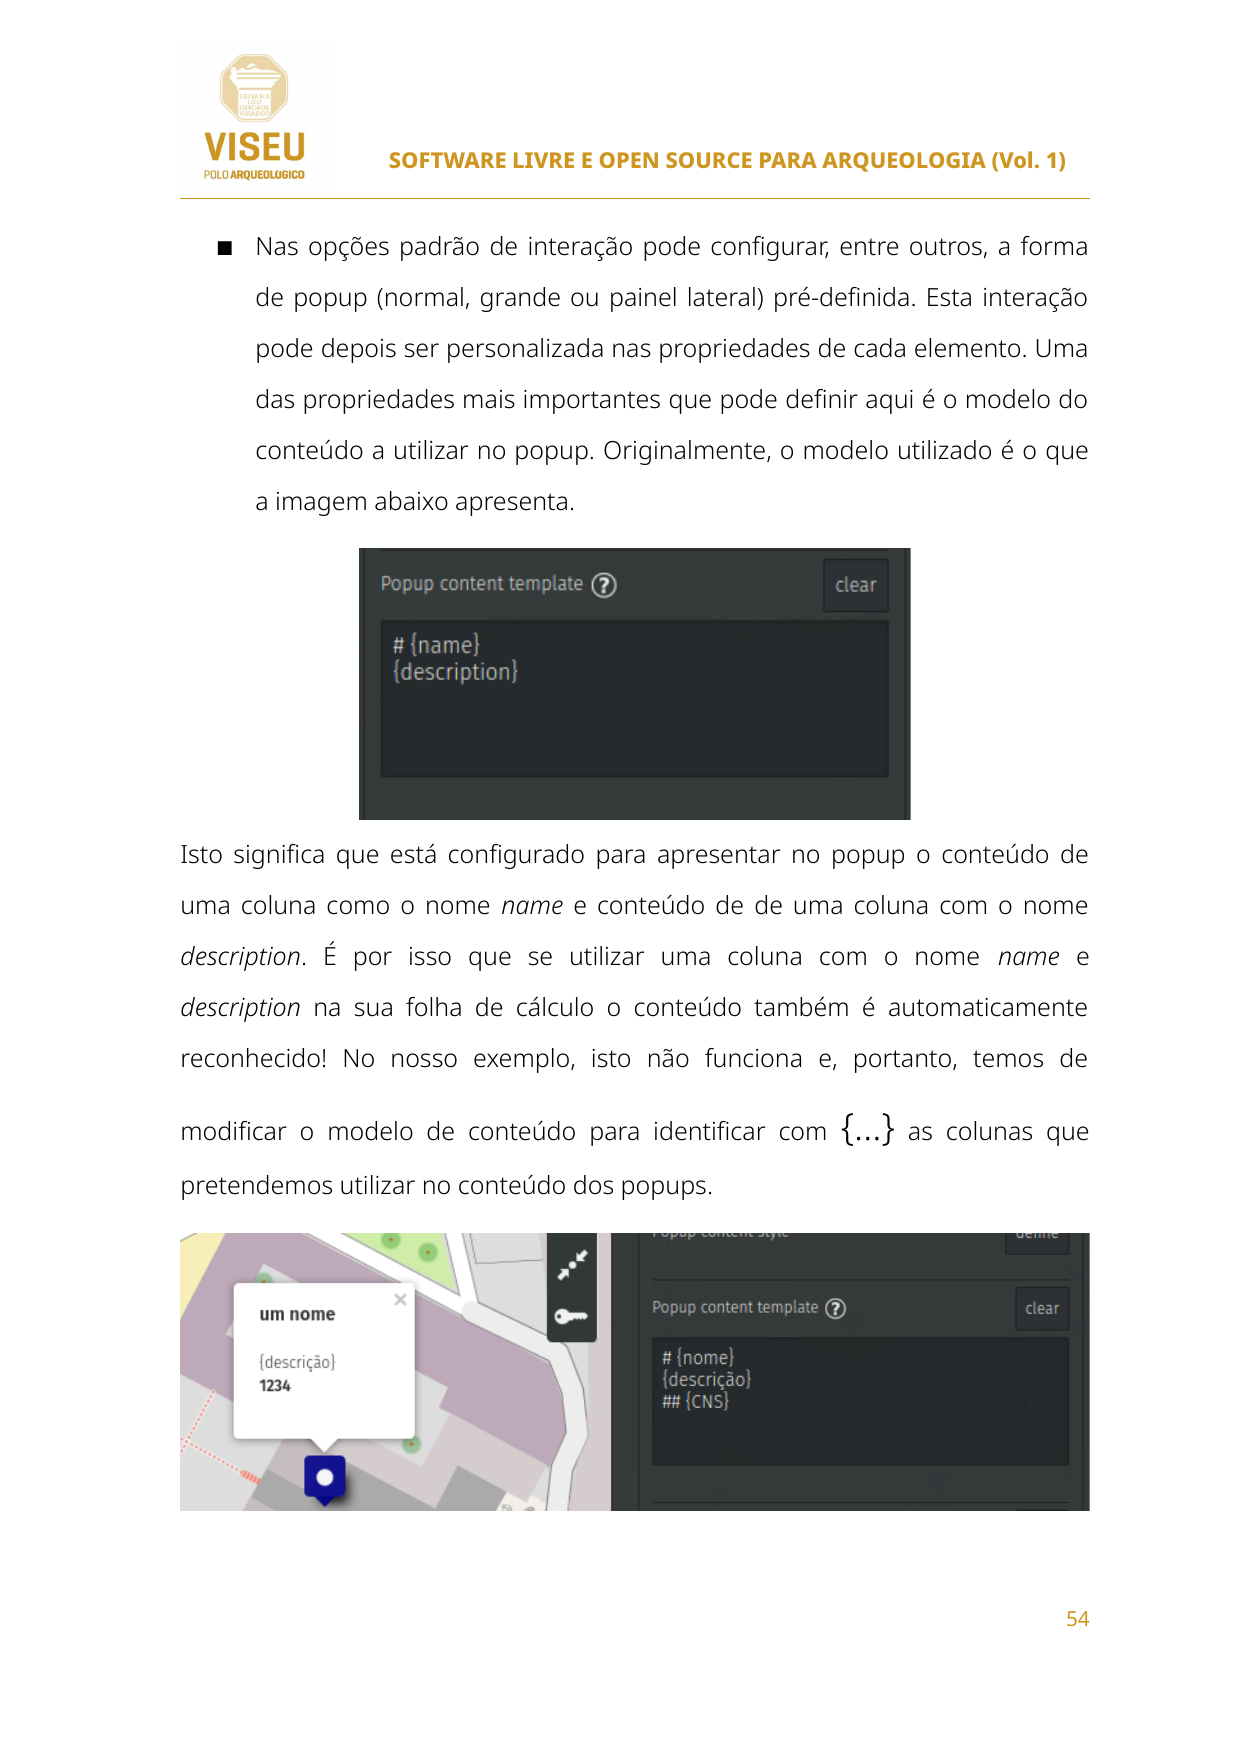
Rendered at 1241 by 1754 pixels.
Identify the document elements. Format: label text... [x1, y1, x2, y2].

text Isto significa que está configurado para apresentar no popup o conteúdo de uma coluna como o nome name e conteúdo de de uma coluna com o nome description. É por isso que se utilizar uma coluna com o nome name e description na sua folha de cálculo o conteúdo também é automaticamente reconhecido! No nosso exemplo, isto não funciona e, portanto, temos de modificar o modelo de conteúdo para identificar com {…} as colunas que pretendemos utilizar no conteúdo dos popups. [180, 549, 1090, 1202]
picture [359, 548, 911, 820]
picture [180, 1233, 1090, 1511]
list Nas opções padrão de interação pode configurar, entre outros, a forma de popup (normal, grande ou painel lateral) pré-definida. Esta interação pode depois ser personalizada nas propriedades de cada elemento. Uma das propriedades mais importantes que pode definir aqui é o modelo do conteúdo a utilizar no popup. Originalmente, o modelo utilizado é o que a imagem abaixo apresenta. [218, 228, 1090, 517]
